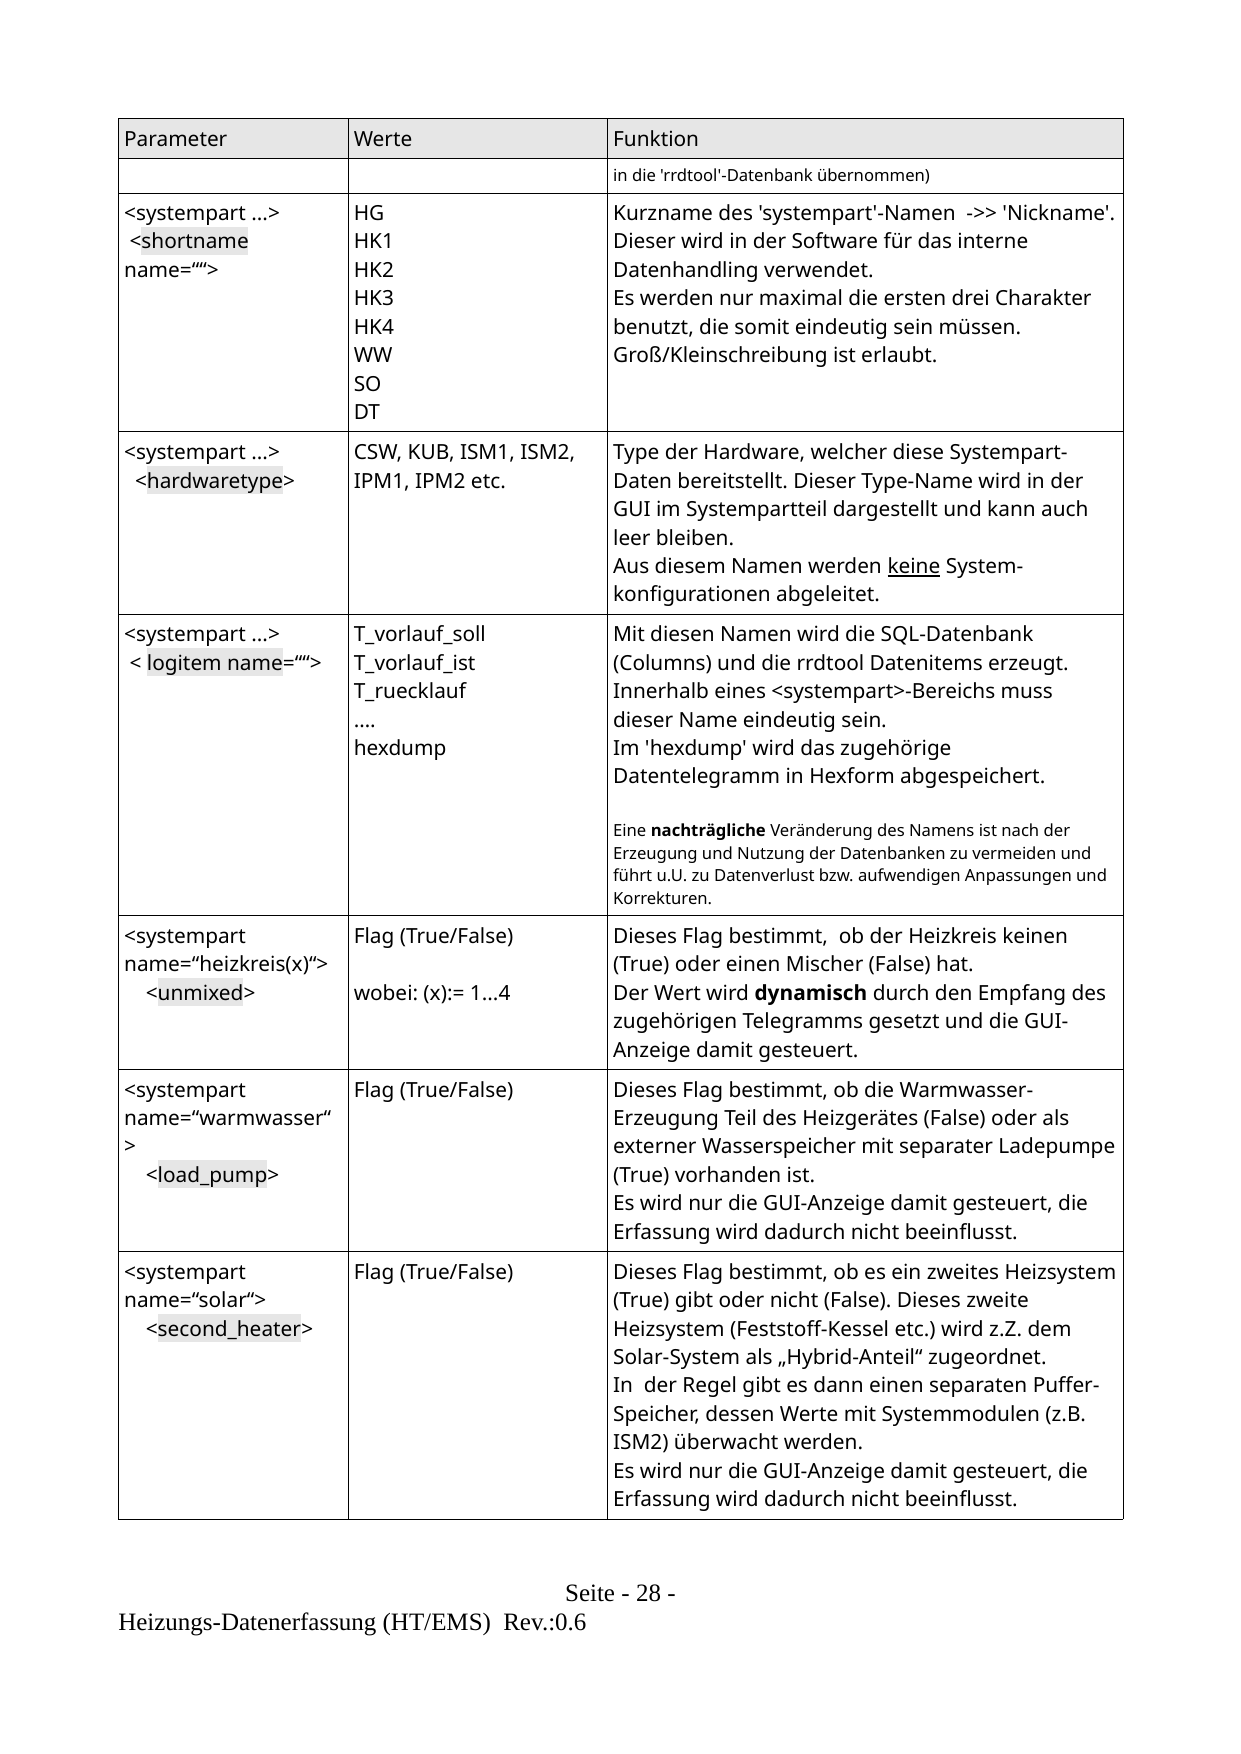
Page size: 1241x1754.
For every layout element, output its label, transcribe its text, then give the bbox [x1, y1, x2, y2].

table_cell Dieses Flag bestimmt, ob es ein zweites Heizsystem (True) gibt oder nicht (False). Dieses zweite Heizsystem (Feststoff-Kessel etc.) wird z.Z. dem Solar-System als „Hybrid-Anteil“ zugeordnet. In der Regel gibt es dann einen separaten Puffer-Speicher, dessen Werte mit Systemmodulen (z.B. ISM2) überwacht werden. Es wird nur die GUI-Anzeige damit gesteuert, die Erfassung wird dadurch nicht beeinflusst. [608, 1252, 1123, 1518]
table_cell Flag (True/False) wobei: (x):= 1...4 [349, 916, 607, 1069]
table_header Funktion [608, 119, 1123, 158]
table_cell <systempart ...> <shortname name=““> [119, 194, 348, 431]
table_cell CSW, KUB, ISM1, ISM2, IPM1, IPM2 etc. [349, 432, 607, 614]
table_cell HG HK1 HK2 HK3 HK4 WW SO DT [349, 194, 607, 431]
table_cell Dieses Flag bestimmt, ob die Warmwasser-Erzeugung Teil des Heizgerätes (False) oder als externer Wasserspeicher mit separater Ladepumpe (True) vorhanden ist. Es wird nur die GUI-Anzeige damit gesteuert, die Erfassung wird dadurch nicht beeinflusst. [608, 1070, 1123, 1251]
table_header Werte [349, 119, 607, 158]
table_cell <systempart ...> < logitem name=““> [119, 615, 348, 915]
table_cell Type der Hardware, welcher diese Systempart-Daten bereitstellt. Dieser Type-Name wird in der GUI im Systempartteil dargestellt und kann auch leer bleiben. Aus diesem Namen werden keine System-konfigurationen abgeleitet. [608, 432, 1123, 614]
table_cell Dieses Flag bestimmt, ob der Heizkreis keinen (True) oder einen Mischer (False) hat. Der Wert wird dynamisch durch den Empfang des zugehörigen Telegramms gesetzt und die GUI-Anzeige damit gesteuert. [608, 916, 1123, 1069]
table_header Parameter [119, 119, 348, 158]
table_cell [119, 159, 348, 192]
table_cell <systempart name=“solar“> <second_heater> [119, 1252, 348, 1518]
table_cell <systempart name=“heizkreis(x)“> <unmixed> [119, 916, 348, 1069]
table_cell <systempart name=“warmwasser“> <load_pump> [119, 1070, 348, 1251]
table_cell T_vorlauf_soll T_vorlauf_ist T_ruecklauf …. hexdump [349, 615, 607, 915]
table_cell Flag (True/False) [349, 1070, 607, 1251]
table_cell in die 'rrdtool'-Datenbank übernommen) [608, 159, 1123, 192]
table_cell <systempart ...> <hardwaretype> [119, 432, 348, 614]
table_cell Kurzname des 'systempart'-Namen ->> 'Nickname'. Dieser wird in der Software für das interne Datenhandling verwendet. Es werden nur maximal die ersten drei Charakter benutzt, die somit eindeutig sein müssen. Groß/Kleinschreibung ist erlaubt. [608, 194, 1123, 431]
table_cell Mit diesen Namen wird die SQL-Datenbank (Columns) und die rrdtool Datenitems erzeugt. Innerhalb eines <systempart>-Bereichs muss dieser Name eindeutig sein. Im 'hexdump' wird das zugehörige Datentelegramm in Hexform abgespeichert. Eine nachträgliche Veränderung des Namens ist nach der Erzeugung und Nutzung der Datenbanken zu vermeiden und führt u.U. zu Datenverlust bzw. aufwendigen Anpassungen und Korrekturen. [608, 615, 1123, 915]
table_cell [349, 159, 607, 192]
table_cell Flag (True/False) [349, 1252, 607, 1518]
